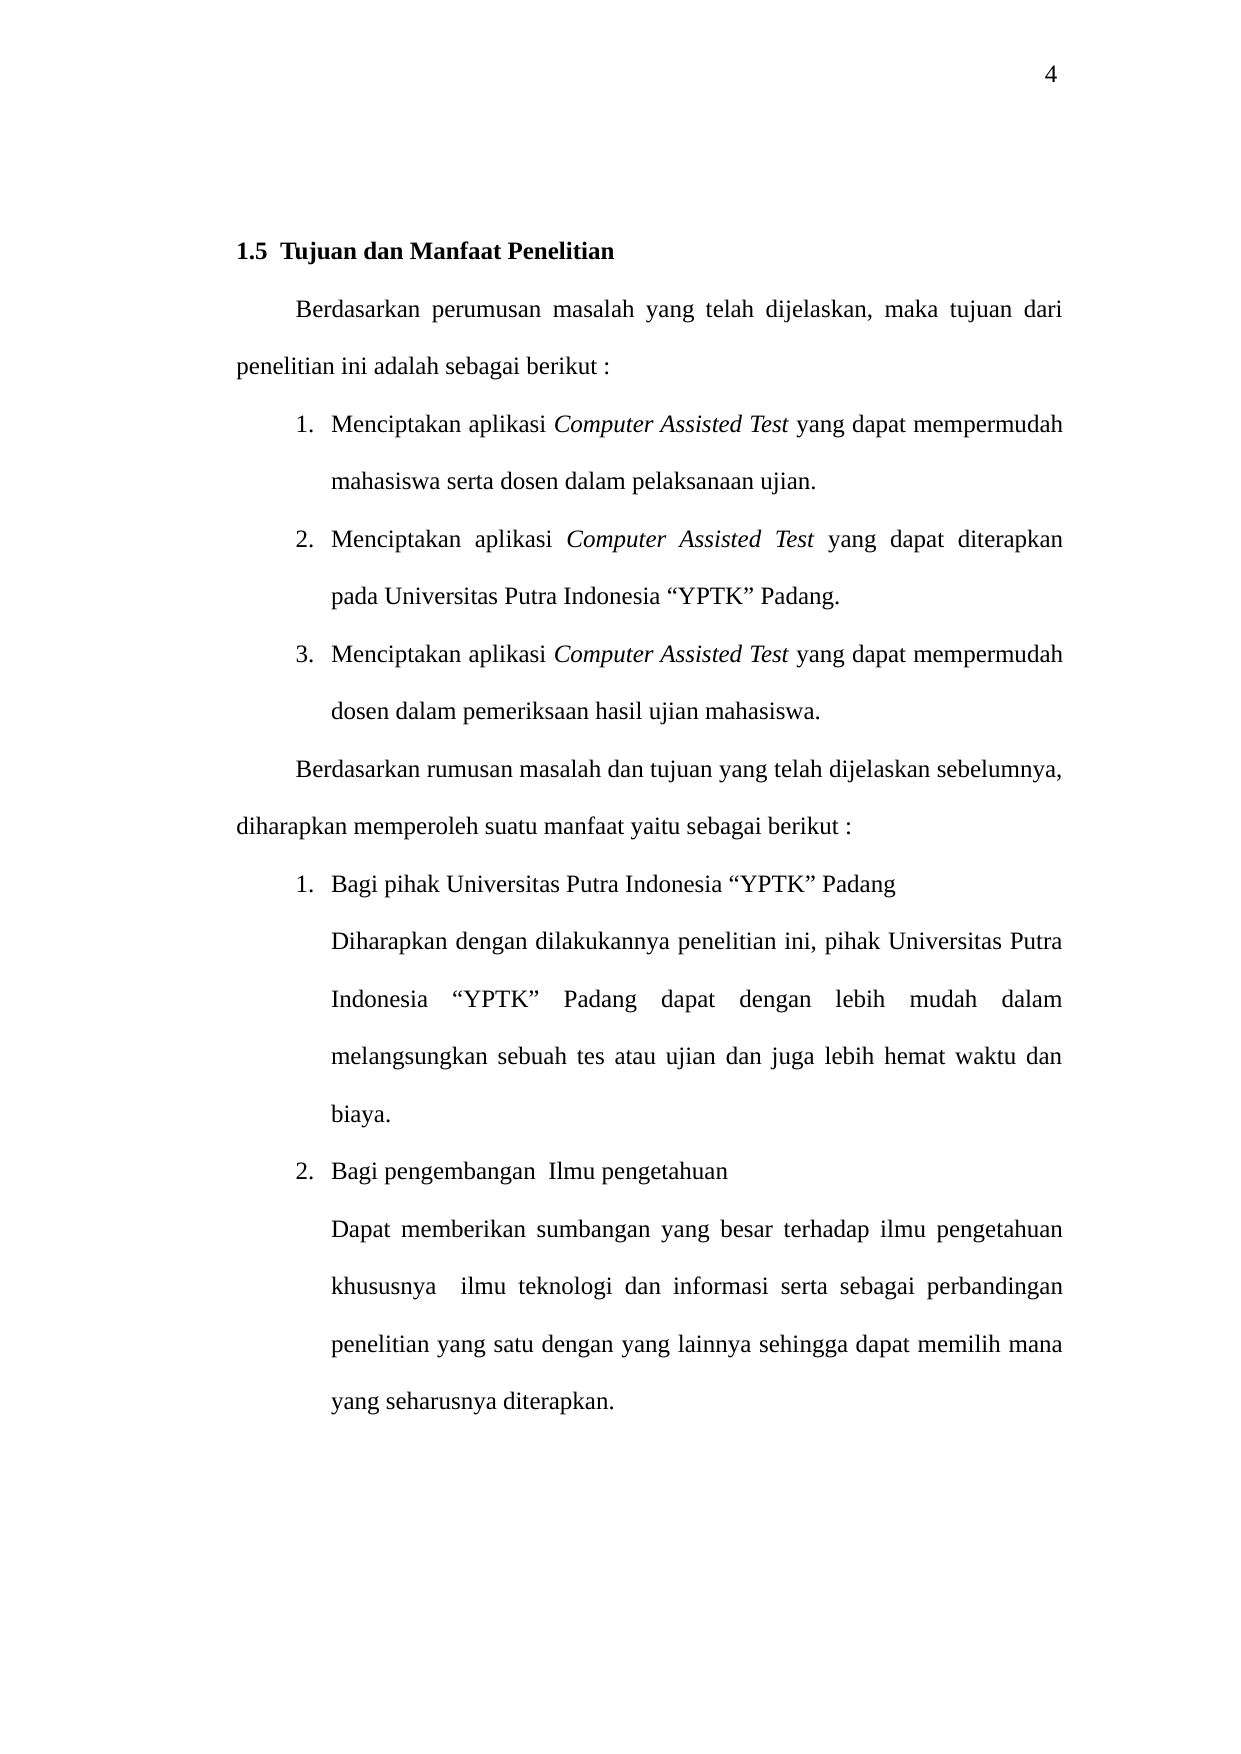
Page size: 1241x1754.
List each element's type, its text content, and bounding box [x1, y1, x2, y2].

text Berdasarkan rumusan masalah dan tujuan yang telah dijelaskan sebelumnya, diharapkan memperoleh suatu manfaat yaitu sebagai berikut : [236, 754, 1063, 840]
list Bagi pihak Universitas Putra Indonesia “YPTK” Padang [295, 869, 1063, 897]
list Diharapkan dengan dilakukannya penelitian ini, pihak Universitas Putra Indonesia “YPTK” Padang dapat dengan lebih mudah dalam melangsungkan sebuah tes atau ujian dan juga lebih hemat waktu dan biaya. [295, 926, 1063, 1127]
list Bagi pengembangan Ilmu pengetahuan [295, 1156, 1063, 1185]
list Menciptakan aplikasi Computer Assisted Test yang dapat diterapkan pada Universitas Putra Indonesia “YPTK” Padang. [295, 524, 1063, 610]
text Berdasarkan perumusan masalah yang telah dijelaskan, maka tujuan dari penelitian ini adalah sebagai berikut : [236, 294, 1063, 380]
list Menciptakan aplikasi Computer Assisted Test yang dapat mempermudah dosen dalam pemeriksaan hasil ujian mahasiswa. [295, 639, 1063, 725]
list Menciptakan aplikasi Computer Assisted Test yang dapat mempermudah mahasiswa serta dosen dalam pelaksanaan ujian. [295, 409, 1063, 495]
list Dapat memberikan sumbangan yang besar terhadap ilmu pengetahuan khususnya ilmu teknologi dan informasi serta sebagai perbandingan penelitian yang satu dengan yang lainnya sehingga dapat memilih mana yang seharusnya diterapkan. [295, 1214, 1063, 1415]
subtitle Tujuan dan Manfaat Penelitian [236, 236, 1063, 265]
